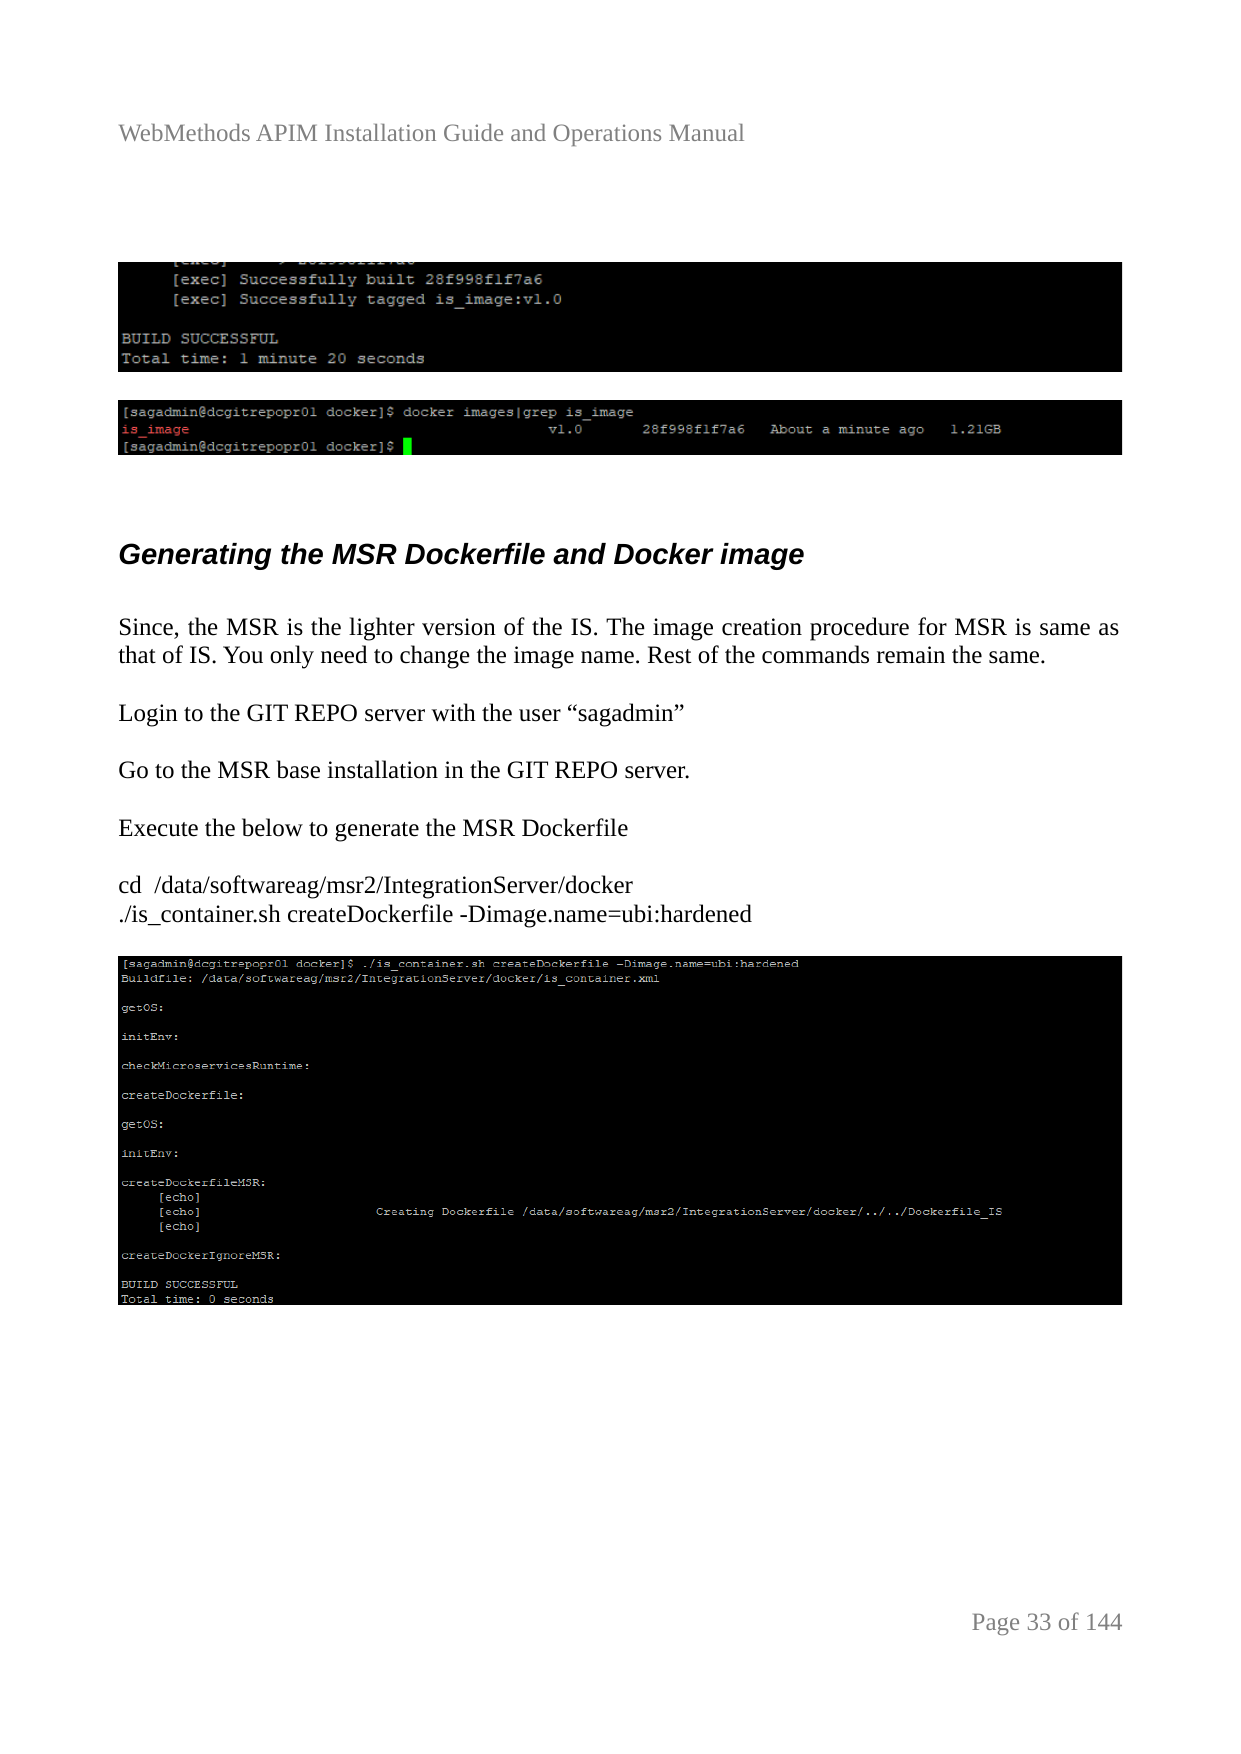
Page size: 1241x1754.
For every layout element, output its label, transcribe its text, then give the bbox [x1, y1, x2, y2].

text Since, the MSR is the lighter version of the IS. The image creation procedure for MSR is same as that of IS. You only need to change the image name. Rest of the commands remain the same. [118, 612, 1122, 669]
text cd /data/softwareag/msr2/IntegrationServer/docker [118, 871, 1122, 899]
subtitle Generating the MSR Dockerfile and Docker image [118, 537, 1122, 571]
text ./is_container.sh createDockerfile -Dimage.name=ubi:hardened [118, 899, 1122, 928]
picture [118, 400, 1123, 455]
picture [118, 262, 1123, 372]
text Execute the below to generate the MSR Dockerfile [118, 813, 1122, 842]
text Go to the MSR base installation in the GIT REPO server. [118, 756, 1122, 784]
text Login to the GIT REPO server with the user “sagadmin” [118, 698, 1122, 727]
picture [118, 956, 1123, 1305]
